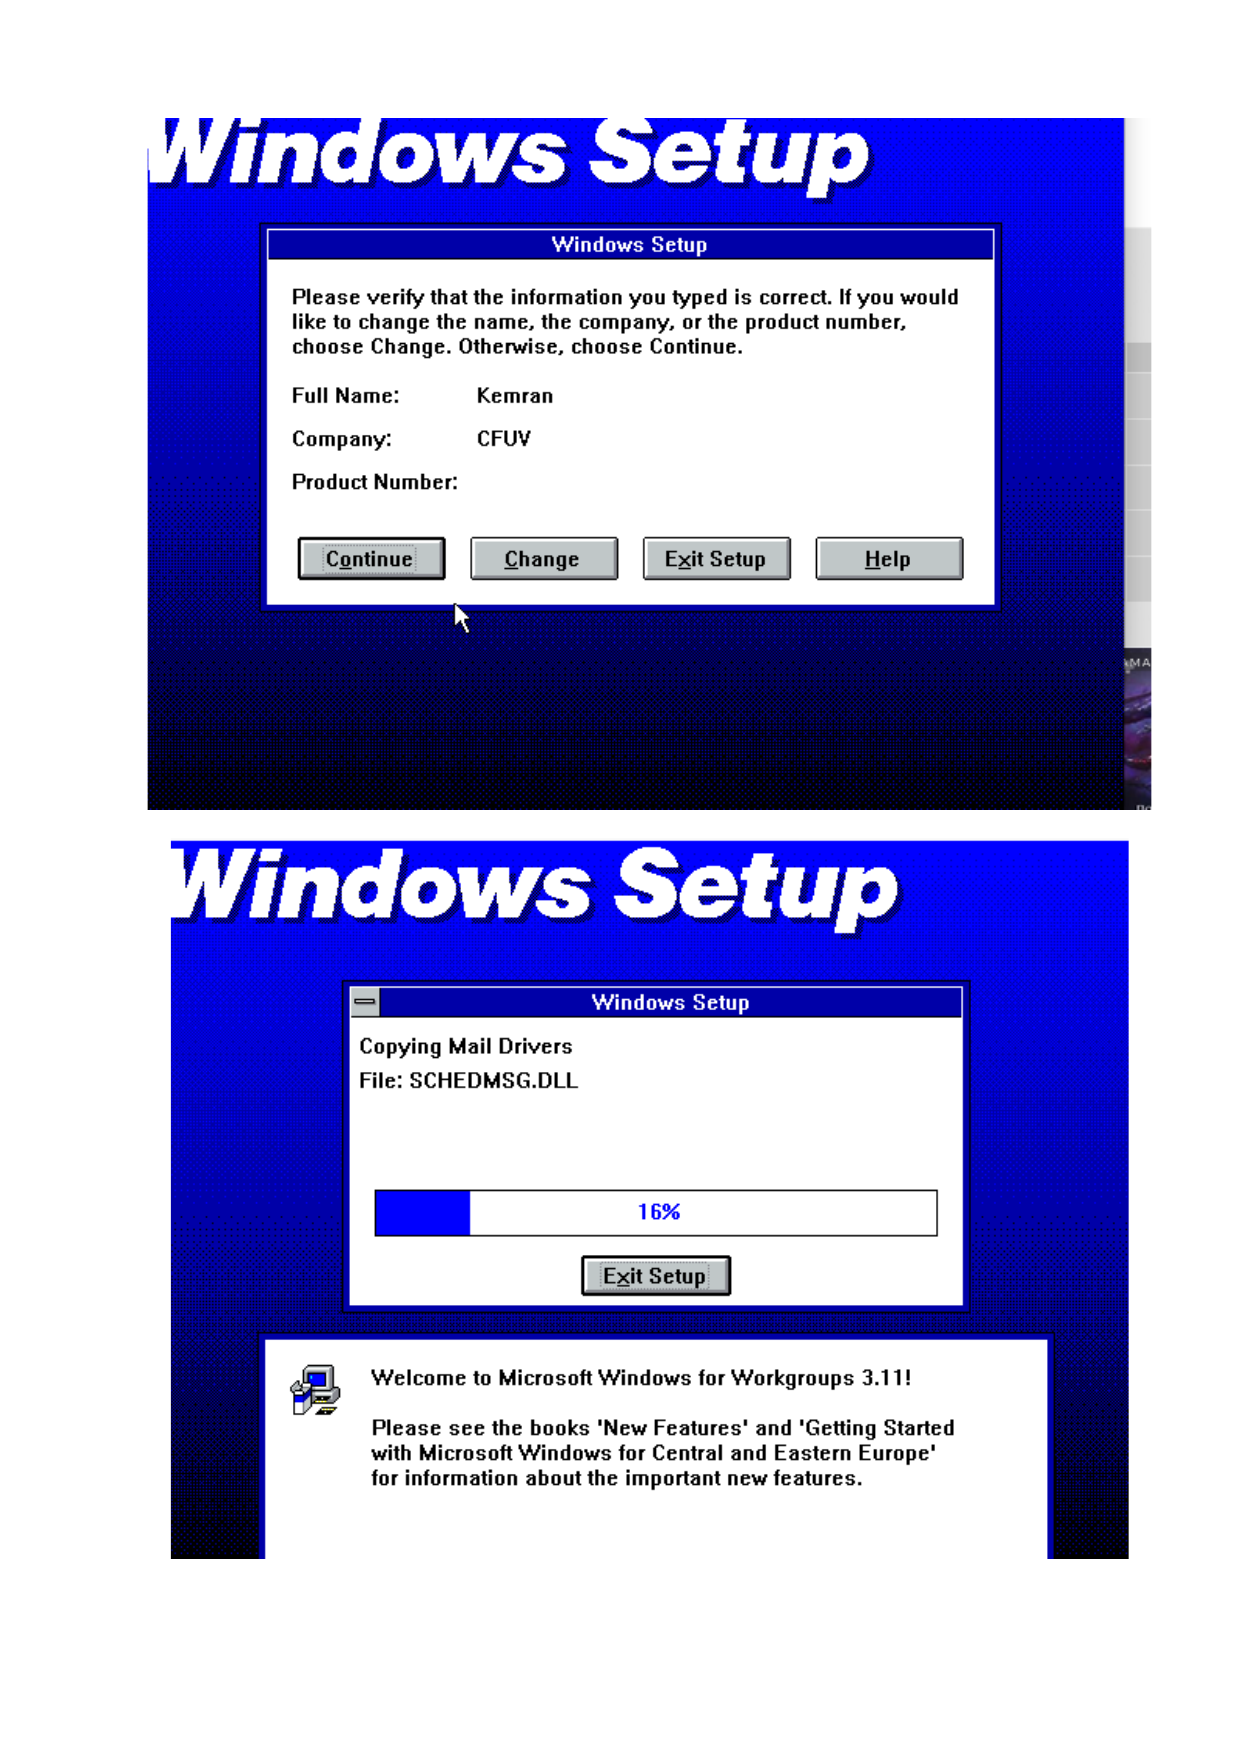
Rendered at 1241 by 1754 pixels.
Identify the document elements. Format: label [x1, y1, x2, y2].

picture [170, 838, 1129, 1559]
picture [147, 118, 1152, 810]
